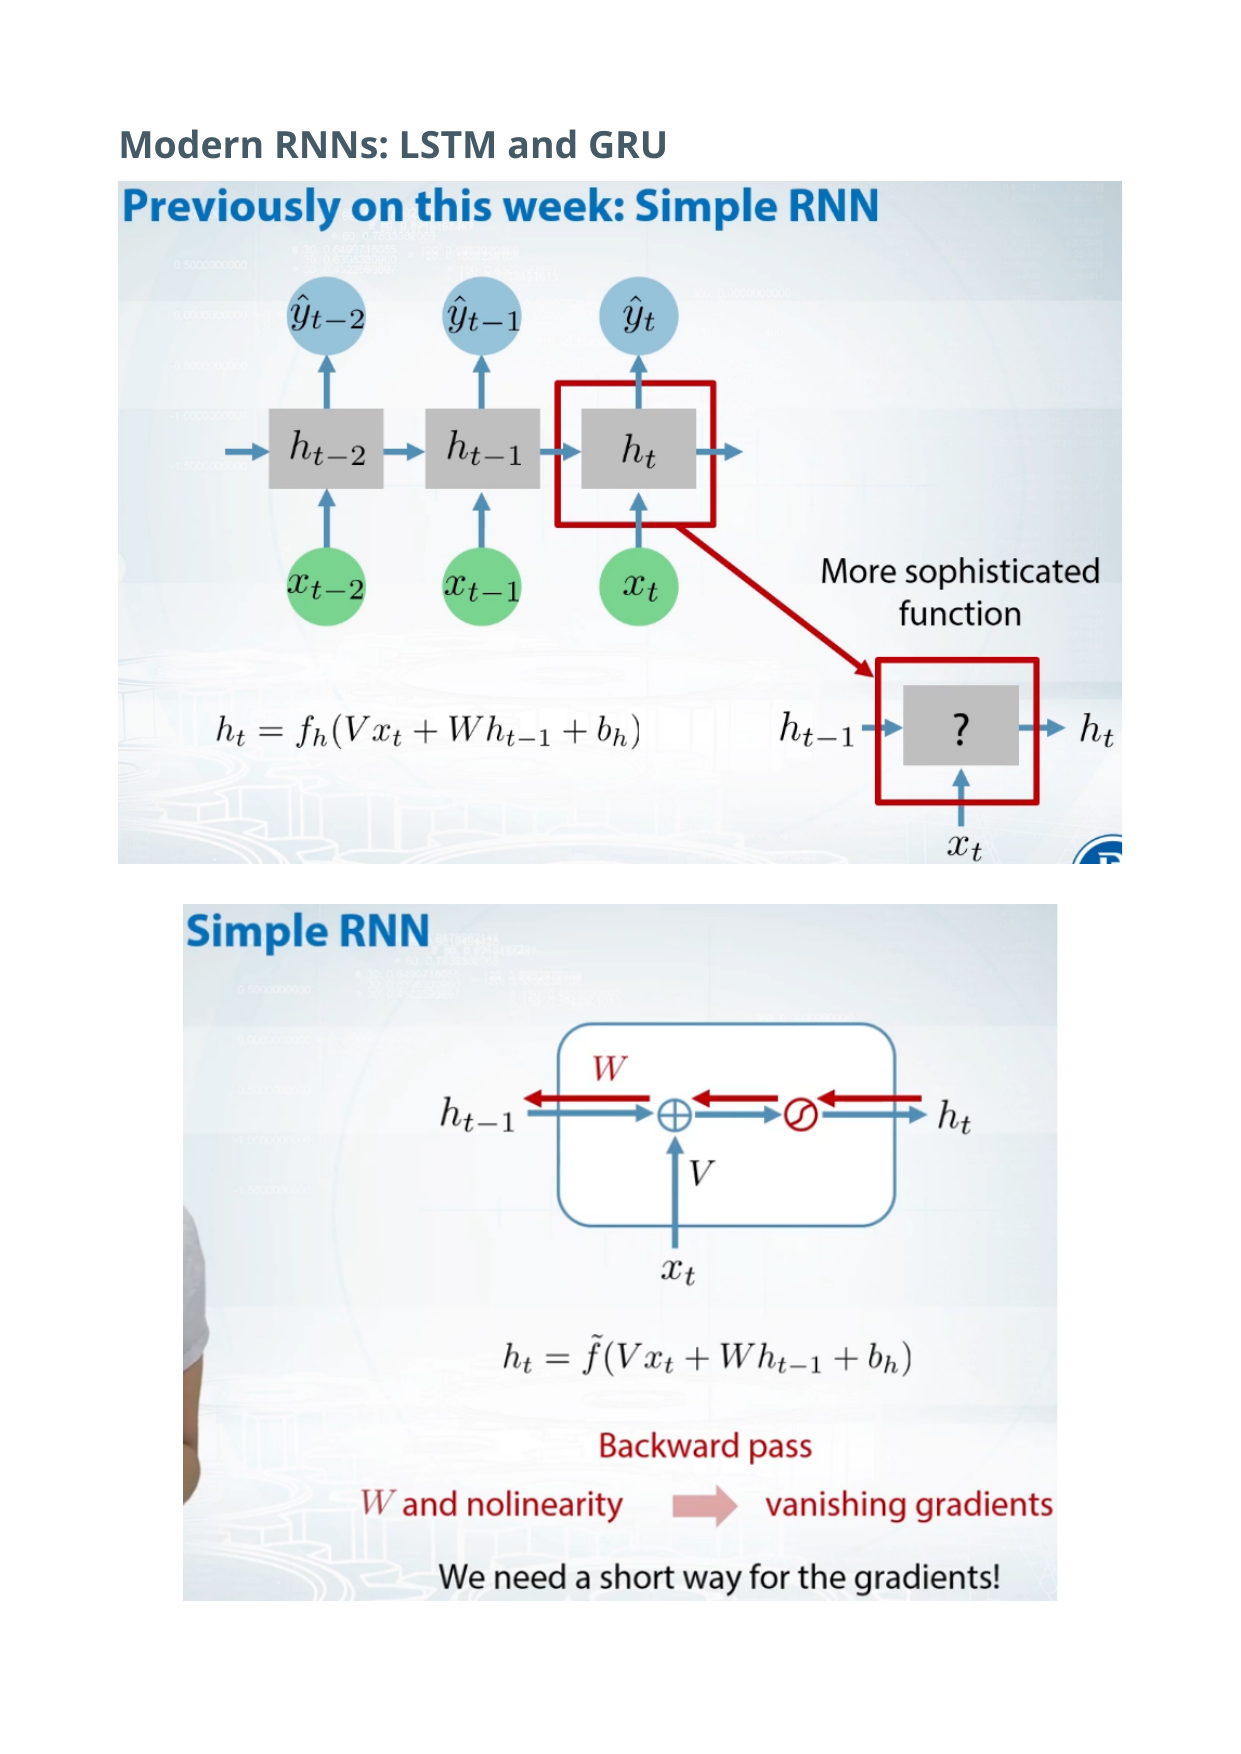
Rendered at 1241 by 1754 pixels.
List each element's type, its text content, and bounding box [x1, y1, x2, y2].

subtitle Modern RNNs: LSTM and GRU [118, 118, 1122, 169]
picture [118, 181, 1123, 864]
picture [183, 904, 1058, 1601]
